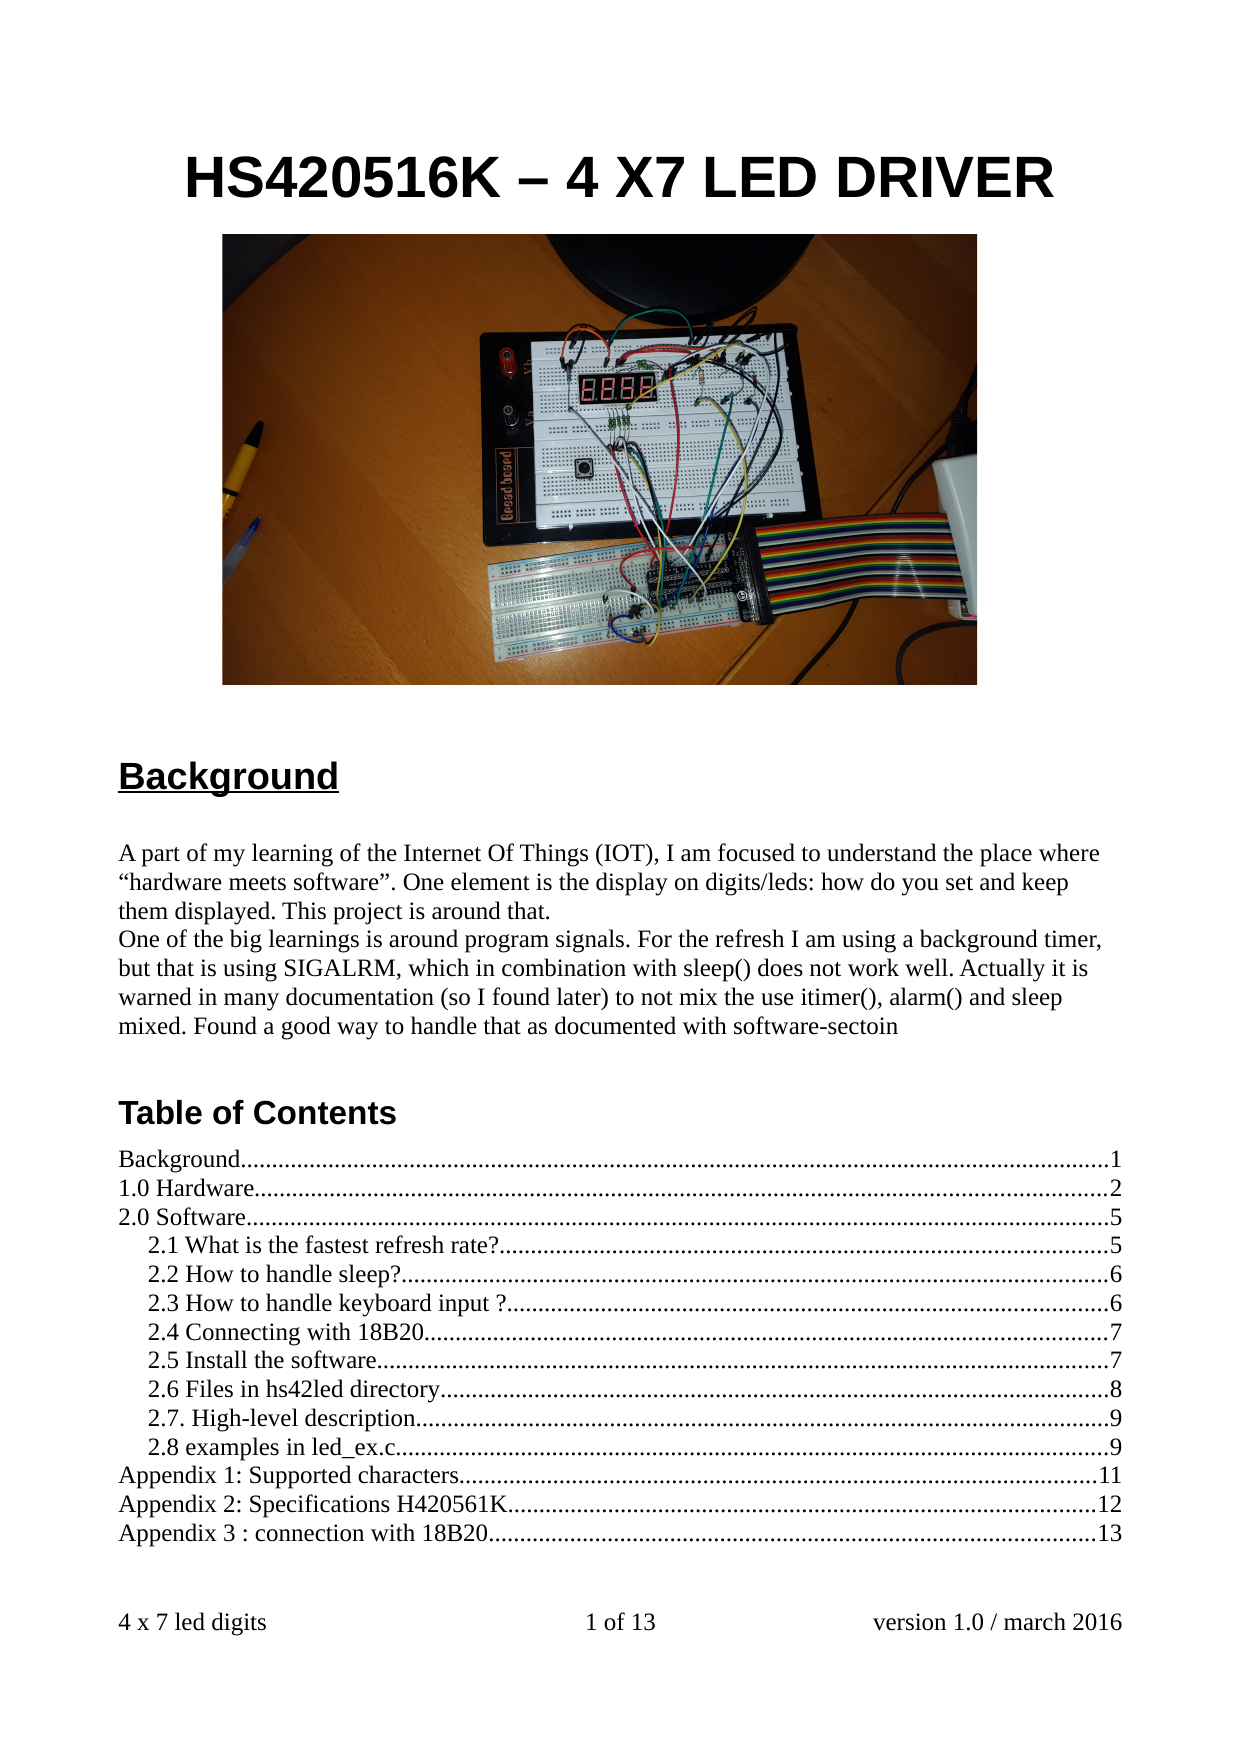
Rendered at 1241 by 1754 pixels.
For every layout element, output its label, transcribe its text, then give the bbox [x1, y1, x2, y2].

text 2.6 Files in hs42led directory 8 [148, 1374, 1122, 1403]
text Appendix 3 : connection with 18B20 13 [118, 1518, 1122, 1547]
text Background 1 [118, 1144, 1122, 1173]
text 2.4 Connecting with 18B20 7 [148, 1317, 1122, 1346]
text One of the big learnings is around program signals. For the refresh I am using a background timer, but that is using SIGALRM, which in combination with sleep() does not work well. Actually it is warned in many documentation (so I found later) to not mix the use itimer(), alarm() and sleep mixed. Found a good way to handle that as documented with software-sectoin [118, 924, 1122, 1039]
text 2.7. High-level description 9 [148, 1403, 1122, 1432]
text 2.2 How to handle sleep? 6 [148, 1259, 1122, 1288]
text 2.0 Software 5 [118, 1202, 1122, 1231]
text Appendix 2: Specifications H420561K 12 [118, 1489, 1122, 1518]
text 2.1 What is the fastest refresh rate? 5 [148, 1231, 1122, 1259]
text 2.8 examples in led_ex.c 9 [148, 1432, 1122, 1461]
text 2.3 How to handle keyboard input ? 6 [148, 1288, 1122, 1317]
text 2.5 Install the software 7 [148, 1346, 1122, 1374]
title HS420516K – 4 X7 LED DRIVER [118, 143, 1122, 210]
subtitle Table of Contents [118, 1093, 1122, 1132]
text Appendix 1: Supported characters 11 [118, 1461, 1122, 1489]
text 1.0 Hardware 2 [118, 1173, 1122, 1202]
picture [222, 234, 978, 685]
text A part of my learning of the Internet Of Things (IOT), I am focused to understand the place where “hardware meets software”. One element is the display on digits/leds: how do you set and keep them displayed. This project is around that. [118, 838, 1122, 924]
subtitle Background [118, 753, 1122, 797]
